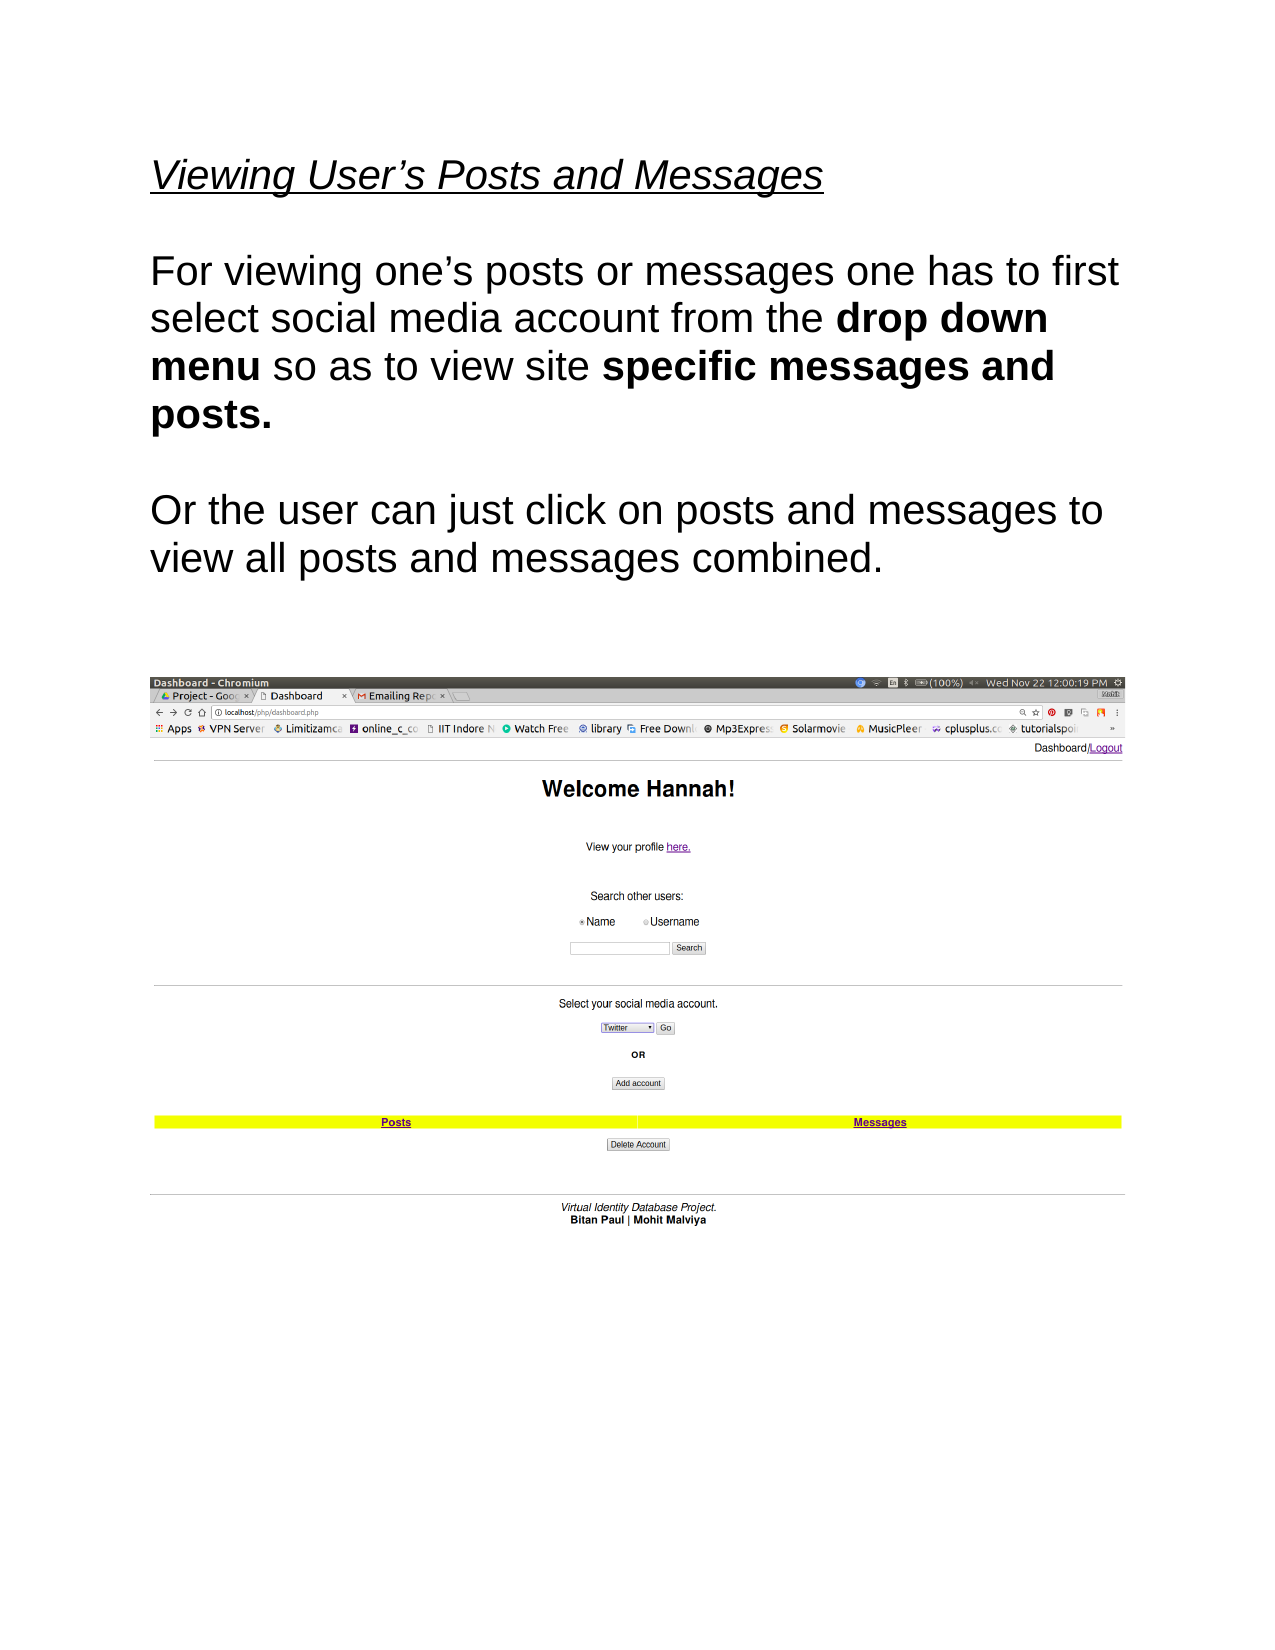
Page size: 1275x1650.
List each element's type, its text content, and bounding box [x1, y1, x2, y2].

text For viewing one’s posts or messages one has to first select social media account from the drop down menu so as to view site specific messages and posts. [150, 246, 1125, 437]
text Or the user can just click on posts and messages to view all posts and messages combined. [150, 485, 1125, 581]
picture [150, 677, 1125, 1226]
text Viewing User’s Posts and Messages [150, 150, 1125, 198]
